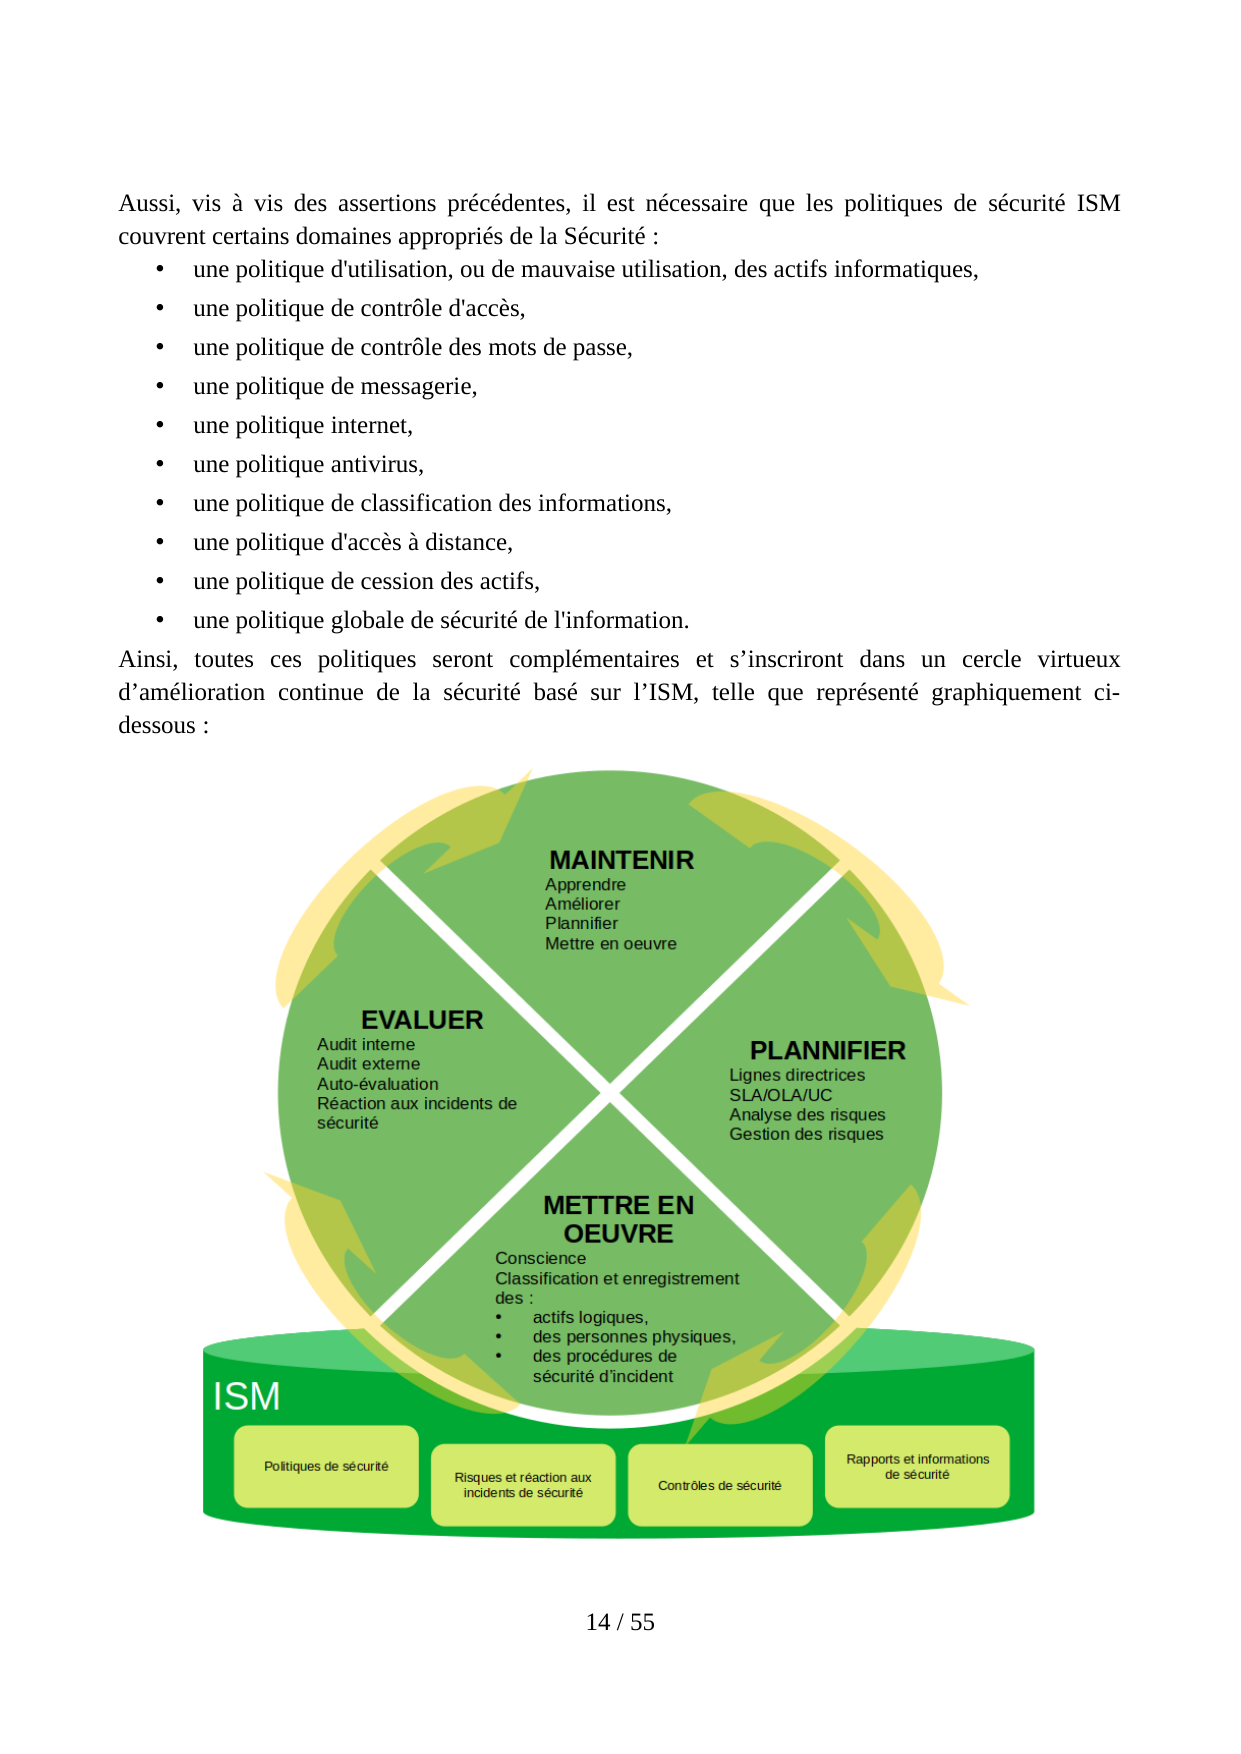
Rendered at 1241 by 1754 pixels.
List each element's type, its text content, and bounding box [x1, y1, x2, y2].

list une politique de messagerie, [156, 371, 1122, 400]
list une politique internet, [156, 410, 1122, 439]
picture [197, 760, 1043, 1542]
list une politique de contrôle des mots de passe, [156, 332, 1122, 361]
list une politique de contrôle d'accès, [156, 293, 1122, 322]
text Ainsi, toutes ces politiques seront complémentaires et s’inscriront dans un cercle virtueux d’amélioration continue de la sécurité basé sur l’ISM, telle que représenté graphiquement ci-dessous : [118, 644, 1122, 738]
list une politique d'utilisation, ou de mauvaise utilisation, des actifs informatiques, [156, 254, 1122, 283]
list une politique de cession des actifs, [156, 566, 1122, 594]
list une politique d'accès à distance, [156, 527, 1122, 556]
list une politique de classification des informations, [156, 488, 1122, 517]
list une politique antivirus, [156, 449, 1122, 478]
list une politique globale de sécurité de l'information. [156, 605, 1122, 633]
text Aussi, vis à vis des assertions précédentes, il est nécessaire que les politiques de sécurité ISM couvrent certains domaines appropriés de la Sécurité : [118, 188, 1122, 250]
